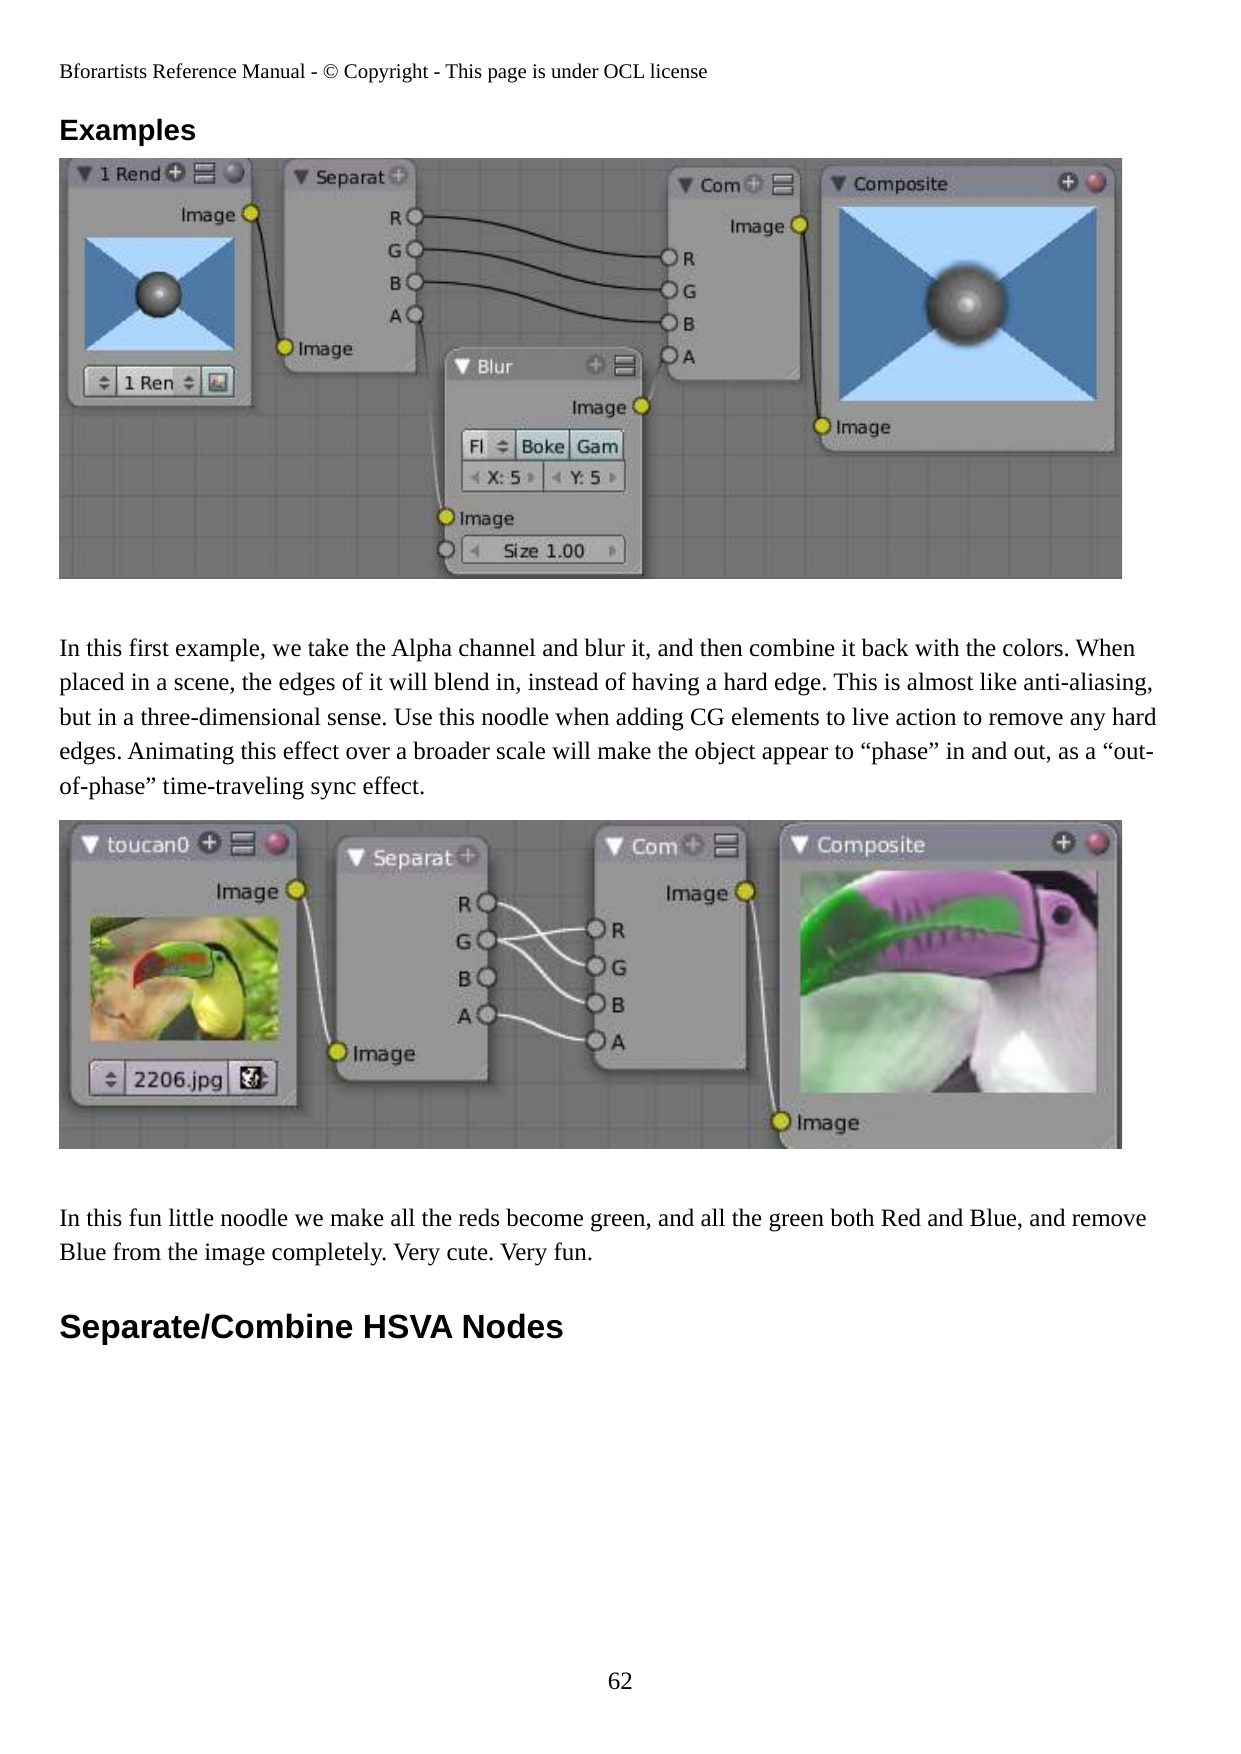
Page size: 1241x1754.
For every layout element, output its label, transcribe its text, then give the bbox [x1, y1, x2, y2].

text In this first example, we take the Alpha channel and blur it, and then combine it back with the colors. When placed in a scene, the edges of it will blend in, instead of having a hard edge. This is almost like anti-aliasing, but in a three-dimensional sense. Use this noodle when adding CG elements to live action to remove any hard edges. Animating this effect over a broader scale will make the object appear to “phase” in and out, as a “out-of-phase” time-traveling sync effect. [59, 633, 1181, 799]
subtitle Separate/Combine HSVA Nodes [59, 1307, 1181, 1346]
picture [59, 158, 1123, 579]
text In this fun little noodle we make all the reds become green, and all the green both Red and Blue, and remove Blue from the image completely. Very cute. Very fun. [59, 1203, 1181, 1266]
subtitle Examples [59, 113, 1181, 146]
picture [59, 820, 1123, 1149]
